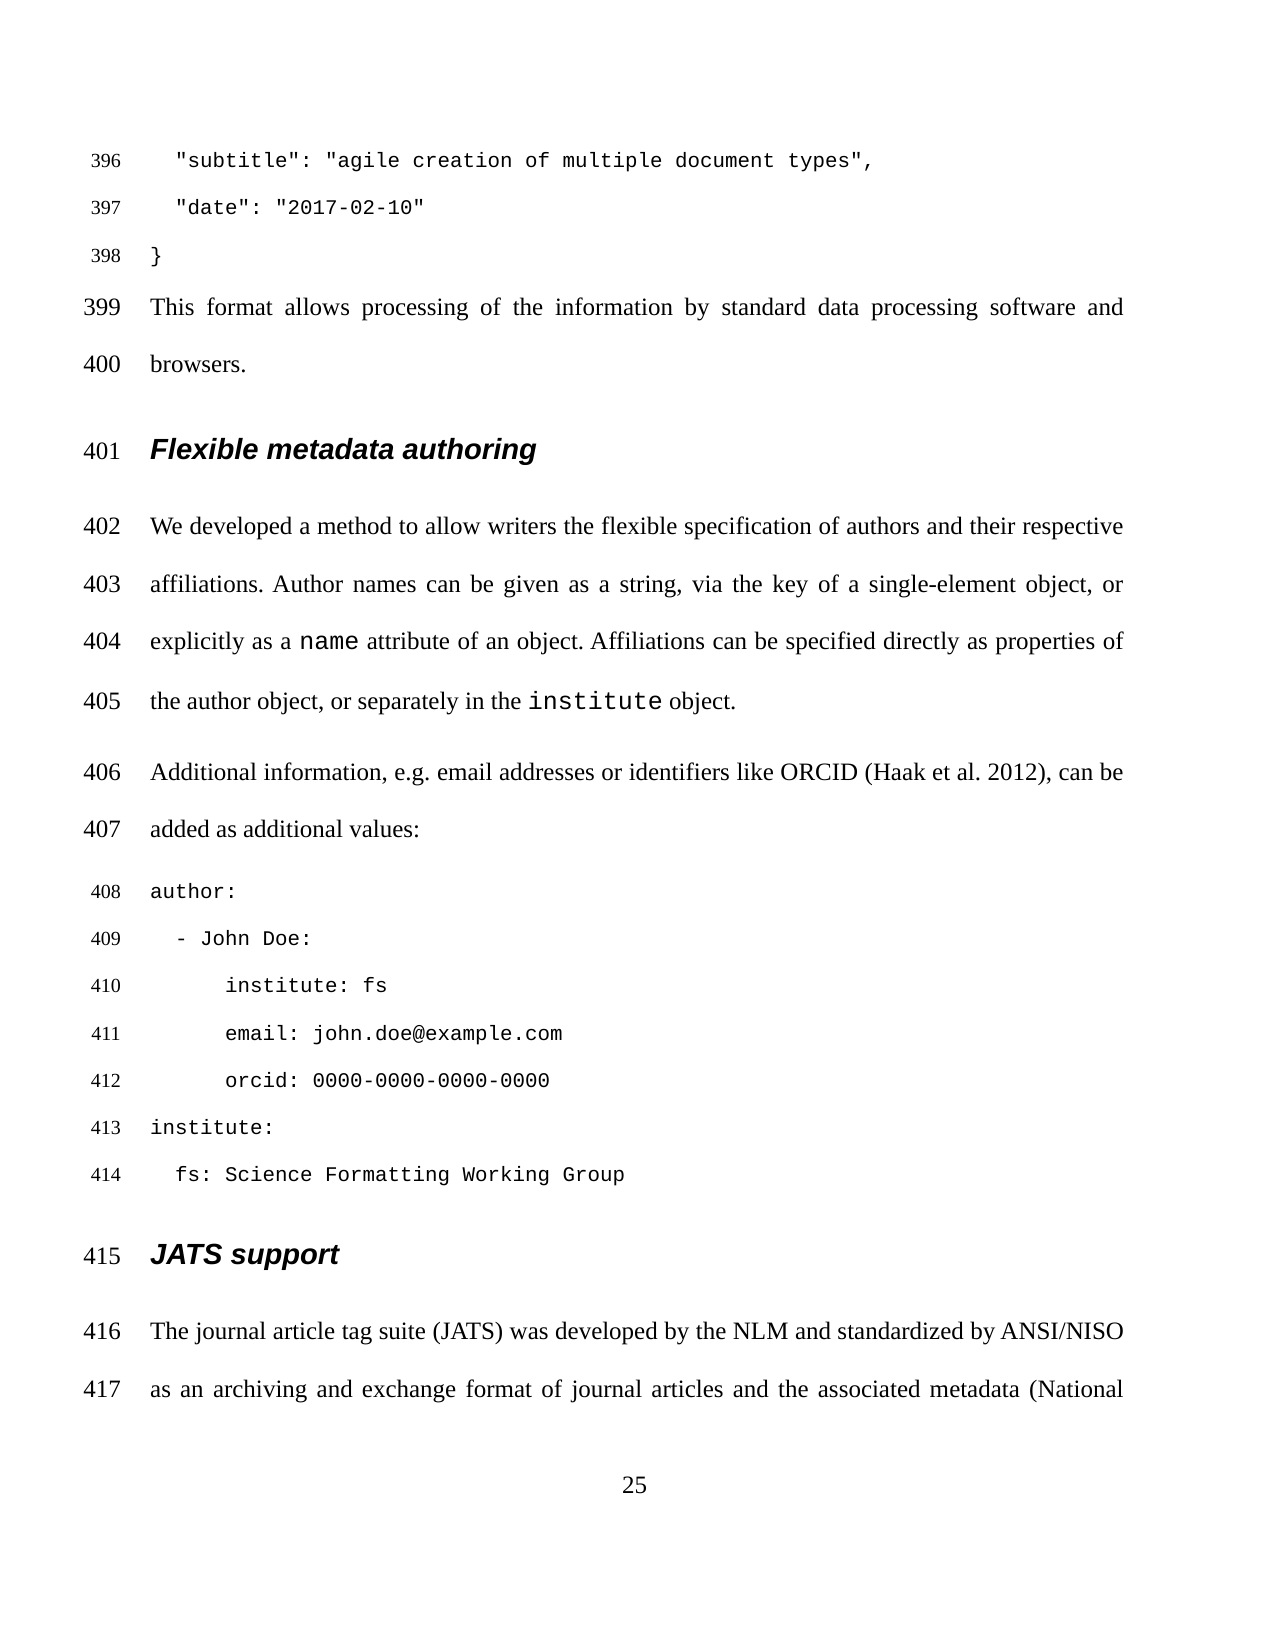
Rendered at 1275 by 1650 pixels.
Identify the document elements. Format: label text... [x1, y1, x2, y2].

text fs: Science Formatting Working Group [150, 1164, 1125, 1188]
text email: john.doe@example.com [150, 1022, 1125, 1046]
text orcid: 0000-0000-0000-0000 [150, 1070, 1125, 1093]
text Additional information, e.g. email addresses or identifiers like ORCID (Haak et al. 2012), can be added as additional values: [150, 757, 1125, 843]
text - John Doe: [150, 928, 1125, 952]
text "date": "2017-02-10" [150, 197, 1125, 221]
text institute: fs [150, 975, 1125, 999]
text } [150, 244, 1125, 268]
text author: [150, 881, 1125, 904]
text "subtitle": "agile creation of multiple document types", [150, 150, 1125, 174]
text We developed a method to allow writers the flexible specification of authors and their respective affiliations. Author names can be given as a string, via the key of a single-element object, or explicitly as a name attribute of an object. Affiliations can be specified directly as properties of the author object, or separately in the institute object. [150, 511, 1125, 717]
subtitle Flexible metadata authoring [150, 432, 1125, 465]
text institute: [150, 1117, 1125, 1141]
text This format allows processing of the information by standard data processing software and browsers. [150, 292, 1125, 378]
subtitle JATS support [150, 1237, 1125, 1270]
text The journal article tag suite (JATS) was developed by the NLM and standardized by ANSI/NISO as an archiving and exchange format of journal articles and the associated metadata (National [150, 1316, 1125, 1402]
